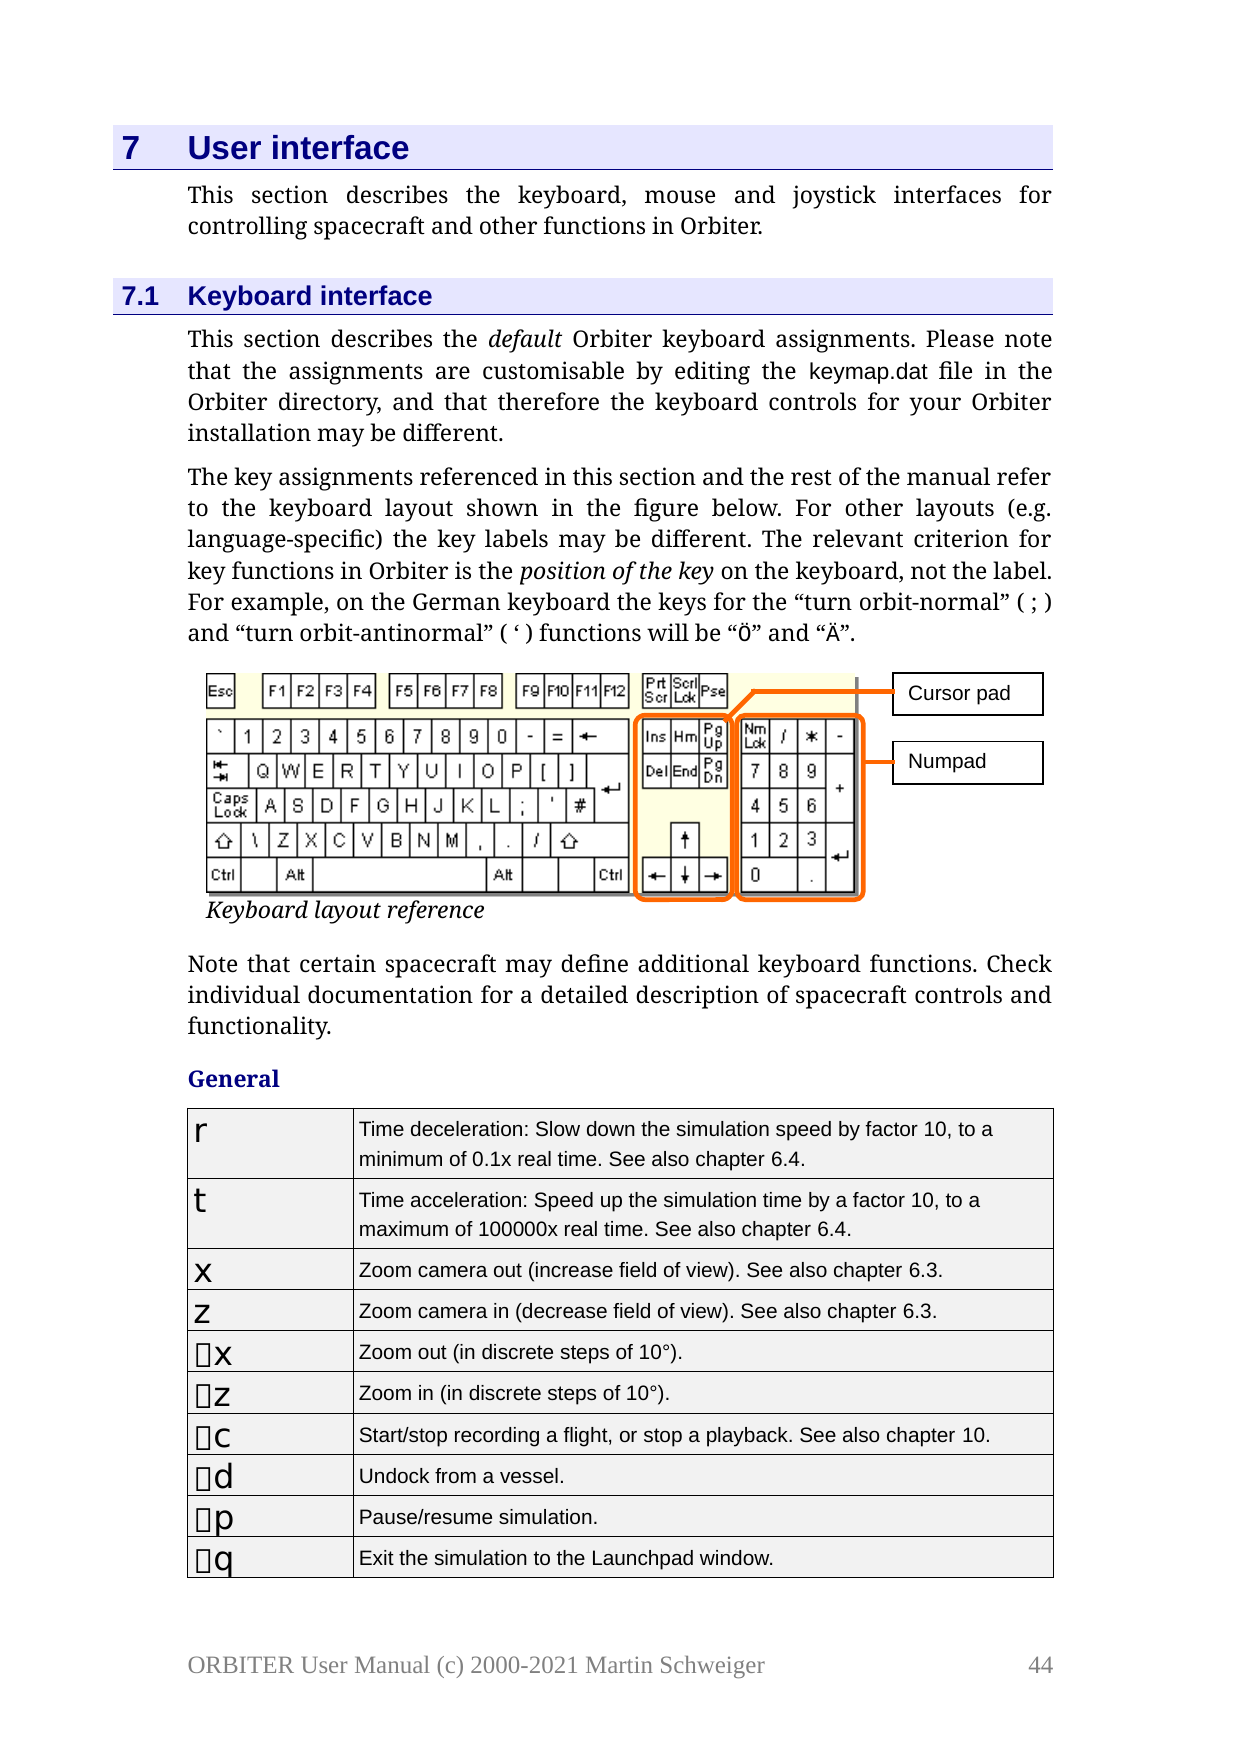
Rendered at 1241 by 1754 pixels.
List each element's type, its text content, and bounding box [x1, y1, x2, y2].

table_cell q [188, 1537, 353, 1577]
table_cell d [188, 1455, 353, 1495]
subtitle General [187, 1063, 1053, 1094]
table_cell z [188, 1372, 353, 1413]
text Note that certain spacecraft may define additional keyboard functions. Check individual documentation for a detailed description of spacecraft controls and functionality. [187, 660, 1053, 1041]
table_cell Zoom in (in discrete steps of 10°). [354, 1372, 1053, 1413]
table_cell z [188, 1290, 353, 1330]
table_cell p [188, 1496, 353, 1536]
table_cell Zoom out (in discrete steps of 10°). [354, 1331, 1053, 1371]
subtitle Keyboard interface [113, 278, 1053, 314]
table_header r [188, 1109, 353, 1178]
table_cell Exit the simulation to the Launchpad window. [354, 1537, 1053, 1577]
table_cell Start/stop recording a flight, or stop a playback. See also chapter 10. [354, 1414, 1053, 1454]
table_cell x [188, 1249, 353, 1289]
table_cell Pause/resume simulation. [354, 1496, 1053, 1536]
picture [638, 718, 729, 893]
table_cell Undock from a vessel. [354, 1455, 1053, 1495]
table_header Time deceleration: Slow down the simulation speed by factor 10, to a minimum of 0.1x real time. See also chapter 6.3. [354, 1109, 1053, 1178]
table_cell c [188, 1414, 353, 1454]
table_cell Time acceleration: Speed up the simulation time by a factor 10, to a maximum of 100000x real time. See also chapter 6.3. [354, 1179, 1053, 1248]
picture [206, 673, 855, 893]
table_cell t [188, 1179, 353, 1248]
text This section describes the default Orbiter keyboard assignments. Please note that the assignments are customisable by editing the keymap.dat file in the Orbiter directory, and that therefore the keyboard controls for your Orbiter installation may be different. [187, 323, 1053, 448]
text This section describes the keyboard, mouse and joystick interfaces for controlling spacecraft and other functions in Orbiter. [187, 178, 1053, 241]
picture [740, 718, 855, 893]
picture [733, 694, 855, 720]
text The key assignments referenced in this section and the rest of the manual refer to the keyboard layout shown in the figure below. For other layouts (e.g. language-specific) the key labels may be different. The relevant criterion for key functions in Orbiter is the position of the key on the keyboard, not the label. For example, on the German keyboard the keys for the “turn orbit-normal” ( ; ) and “turn orbit-antinormal” ( ‘ ) functions will be “Ö” and “Ä”. [187, 460, 1053, 648]
subtitle User interface [113, 125, 1053, 169]
table_cell x [188, 1331, 353, 1371]
table_cell Zoom camera in (decrease field of view). See also chapter 6.2. [354, 1290, 1053, 1330]
table_cell Zoom camera out (increase field of view). See also chapter 6.2. [354, 1249, 1053, 1289]
